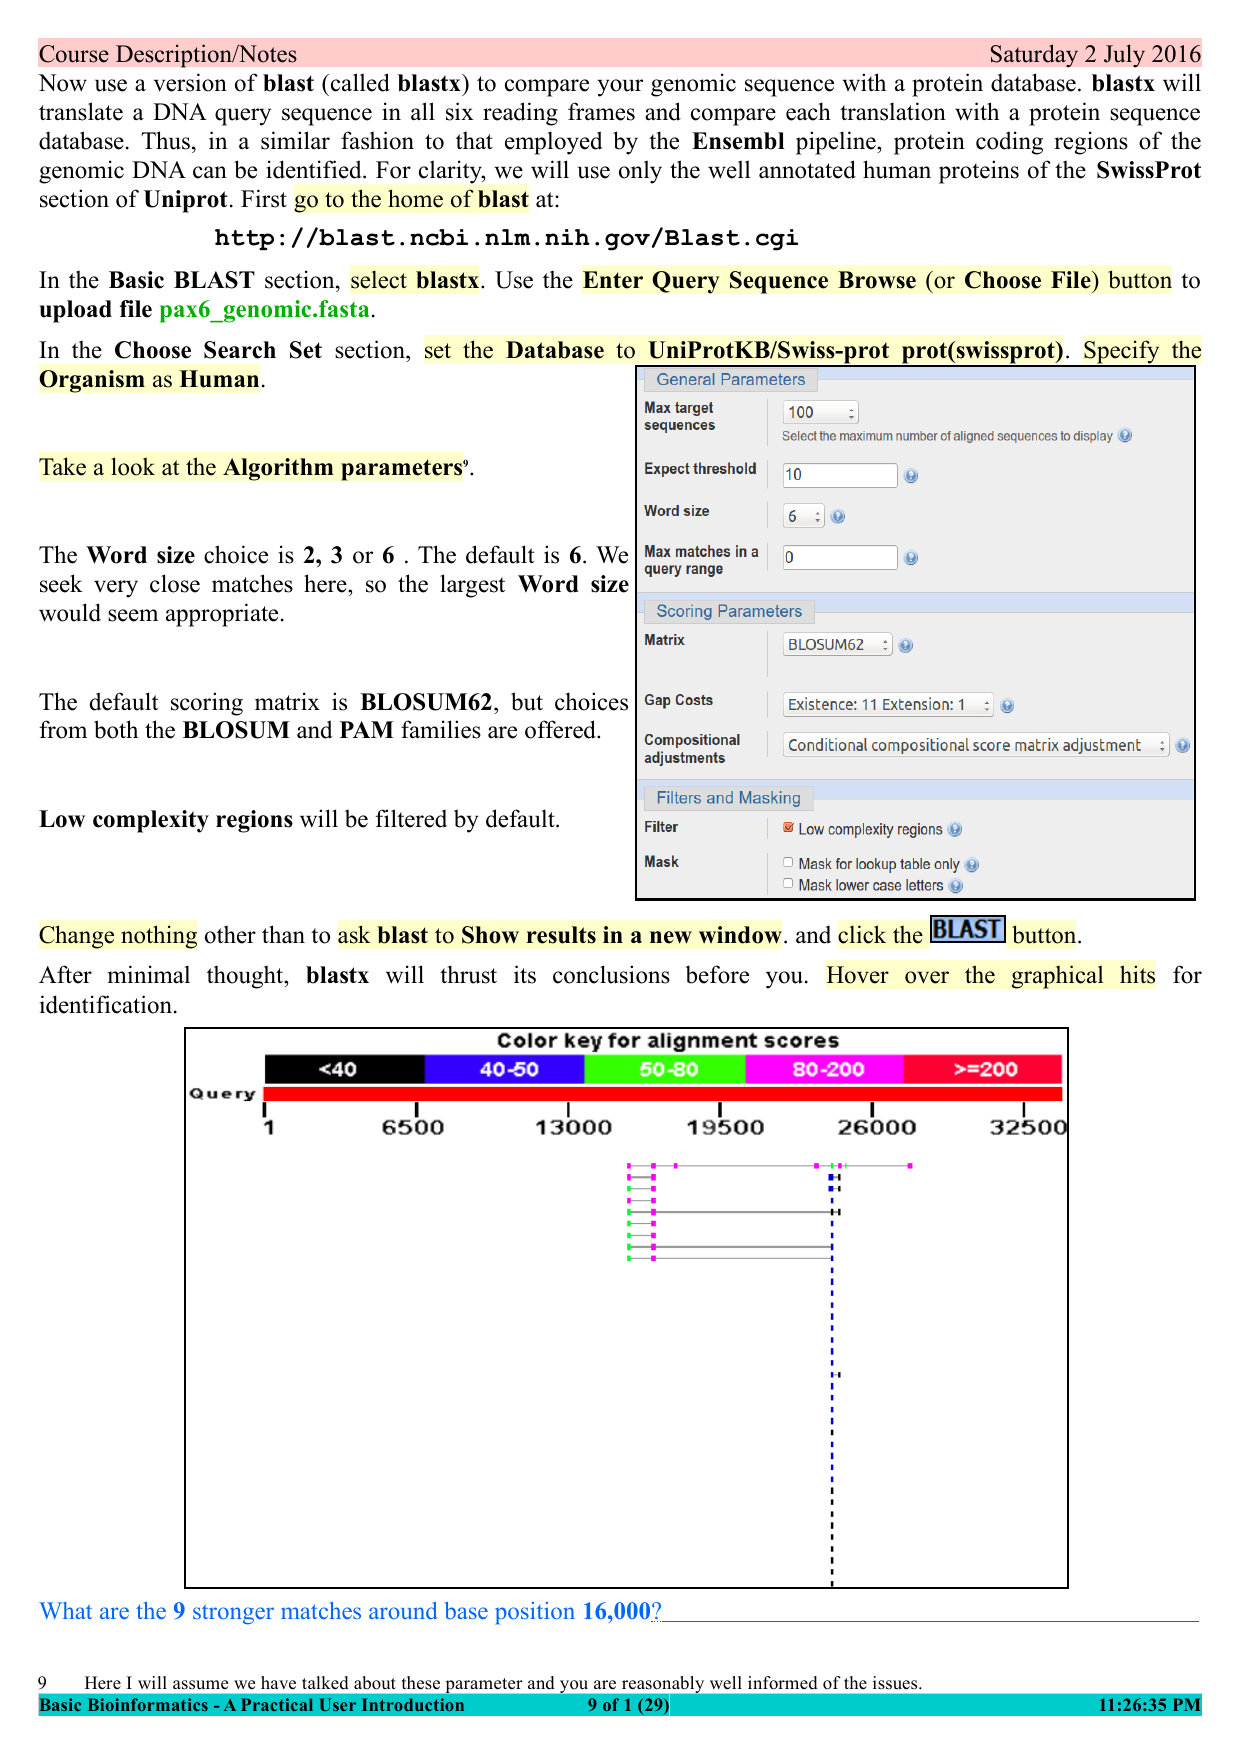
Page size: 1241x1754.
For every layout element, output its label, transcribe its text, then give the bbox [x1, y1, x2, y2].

text After minimal thought, blastx will thrust its conclusions before you. Hover over the graphical hits for identification. [38, 960, 1202, 1018]
picture [932, 917, 1004, 941]
text Take a look at the Algorithm parameters. [38, 452, 635, 481]
text What are the 9 stronger matches around base position 16,000? [38, 1018, 1202, 1624]
text In the Choose Search Set section, set the Database to UniProtKB/Swiss-prot prot(swissprot). Specify the Organism as Human. [38, 335, 1202, 393]
text Here I will assume we have talked about these parameter and you are reasonably well informed of the issues. [37, 1671, 1202, 1693]
text In the Basic BLAST section, select blastx. Use the Enter Query Sequence Browse (or Choose File) button to upload file pax6_genomic.fasta. [38, 265, 1202, 323]
picture [186, 1029, 1067, 1587]
text The default scoring matrix is BLOSUM62, but choices from both the BLOSUM and PAM families are offered. [38, 686, 635, 744]
text Change nothing other than to ask blast to Show results in a new window. and click the button. [38, 915, 1202, 949]
text http://blast.ncbi.nlm.nih.gov/Blast.cgi [38, 224, 1202, 253]
text Low complexity regions will be filtered by default. [38, 803, 635, 833]
picture [637, 367, 1194, 898]
text The Word size choice is 2, 3 or 6 . The default is 6. We seek very close matches here, so the largest Word size would seem appropriate. [38, 540, 635, 627]
text Now use a version of blast (called blastx) to compare your genomic sequence with a protein database. blastx will translate a DNA query sequence in all six reading frames and compare each translation with a protein sequence database. Thus, in a similar fashion to that employed by the Ensembl pipeline, protein coding regions of the genomic DNA can be identified. For clarity, we will use only the well annotated human proteins of the SwissProt section of Uniprot. First go to the home of blast at: [38, 67, 1202, 213]
